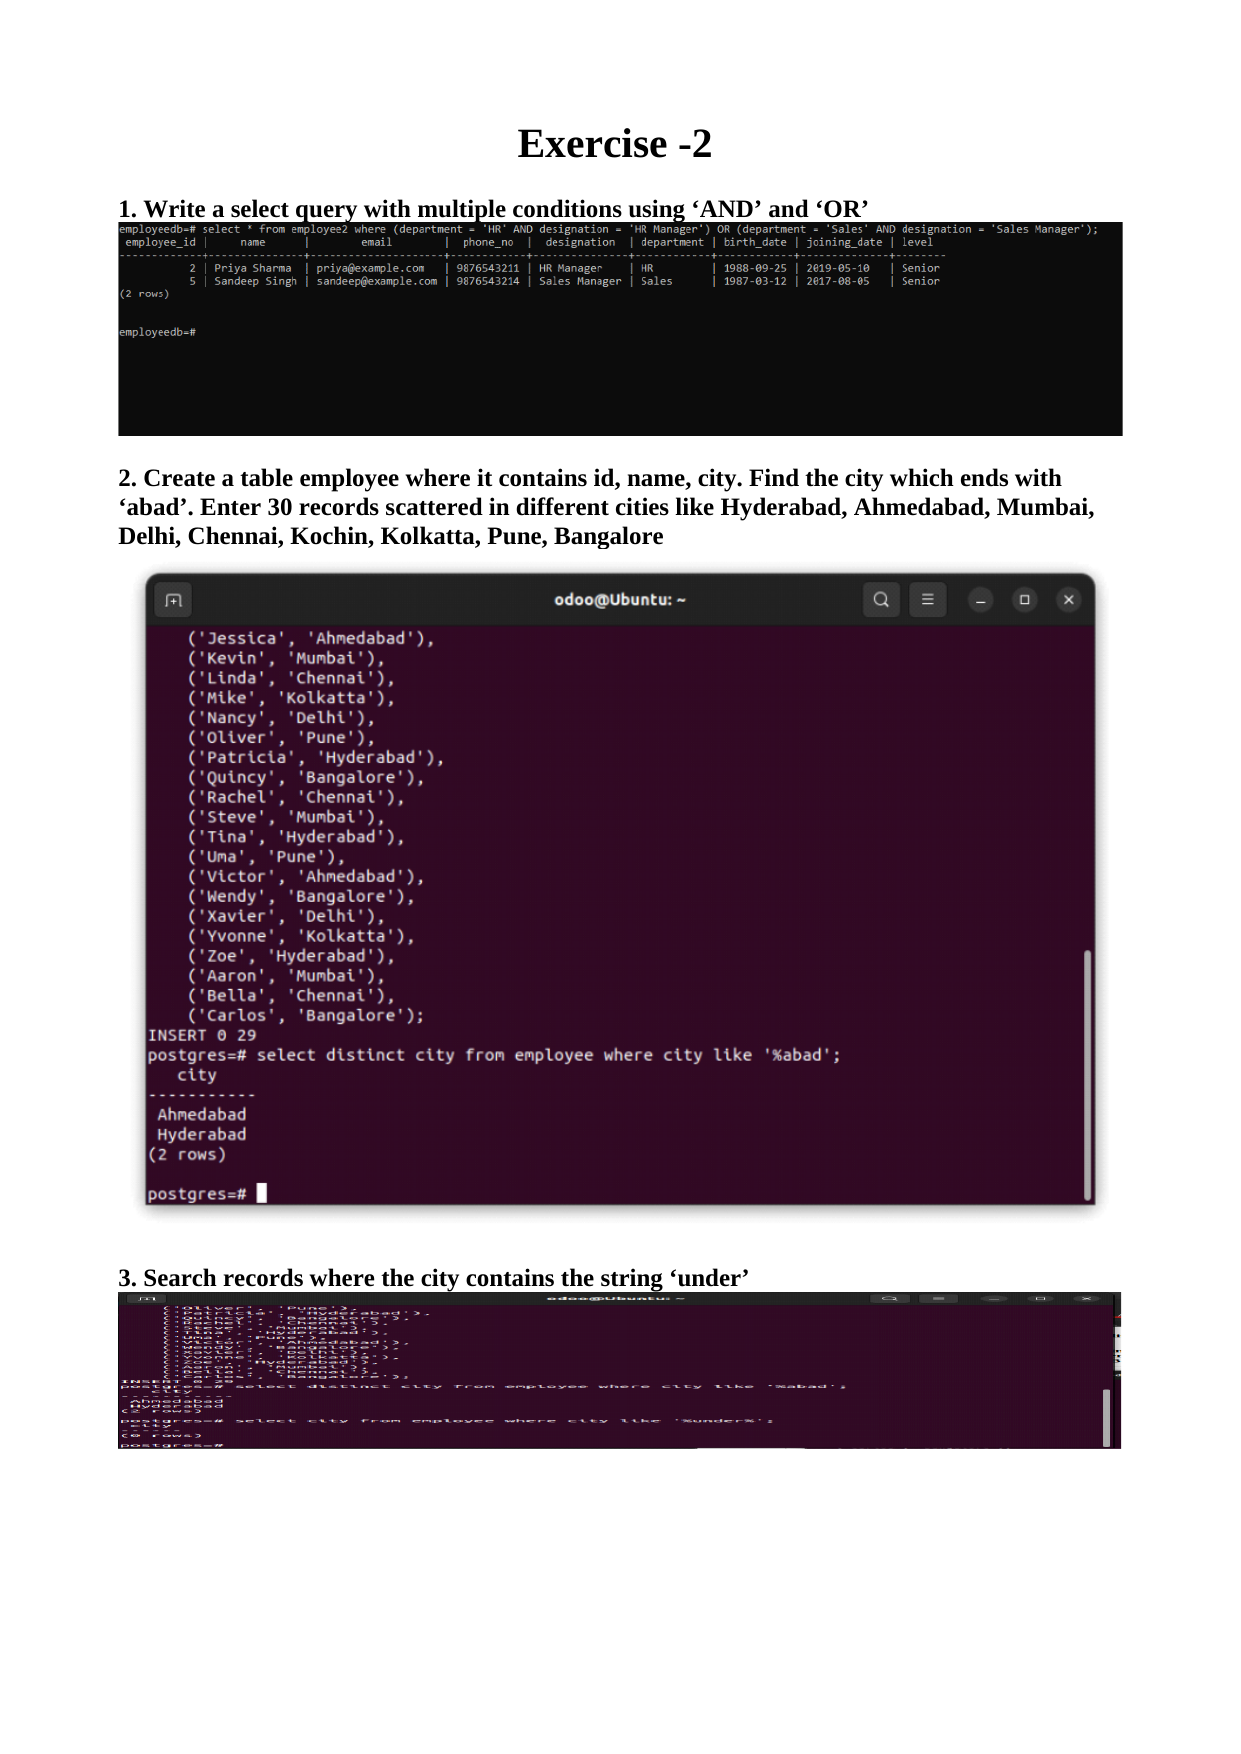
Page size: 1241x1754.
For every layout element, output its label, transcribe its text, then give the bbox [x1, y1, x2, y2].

text 3. Search records where the city contains the string ‘under’ [118, 1263, 1122, 1292]
text 2. Create a table employee where it contains id, name, city. Find the city which ends with ‘abad’. Enter 30 records scattered in different cities like Hyderabad, Ahmedabad, Mumbai, Delhi, Chennai, Kochin, Kolkatta, Pune, Bangalore [118, 463, 1122, 549]
text Exercise -2 [118, 118, 1122, 166]
text 1. Write a select query with multiple conditions using ‘AND’ and ‘OR’ [118, 194, 1122, 222]
